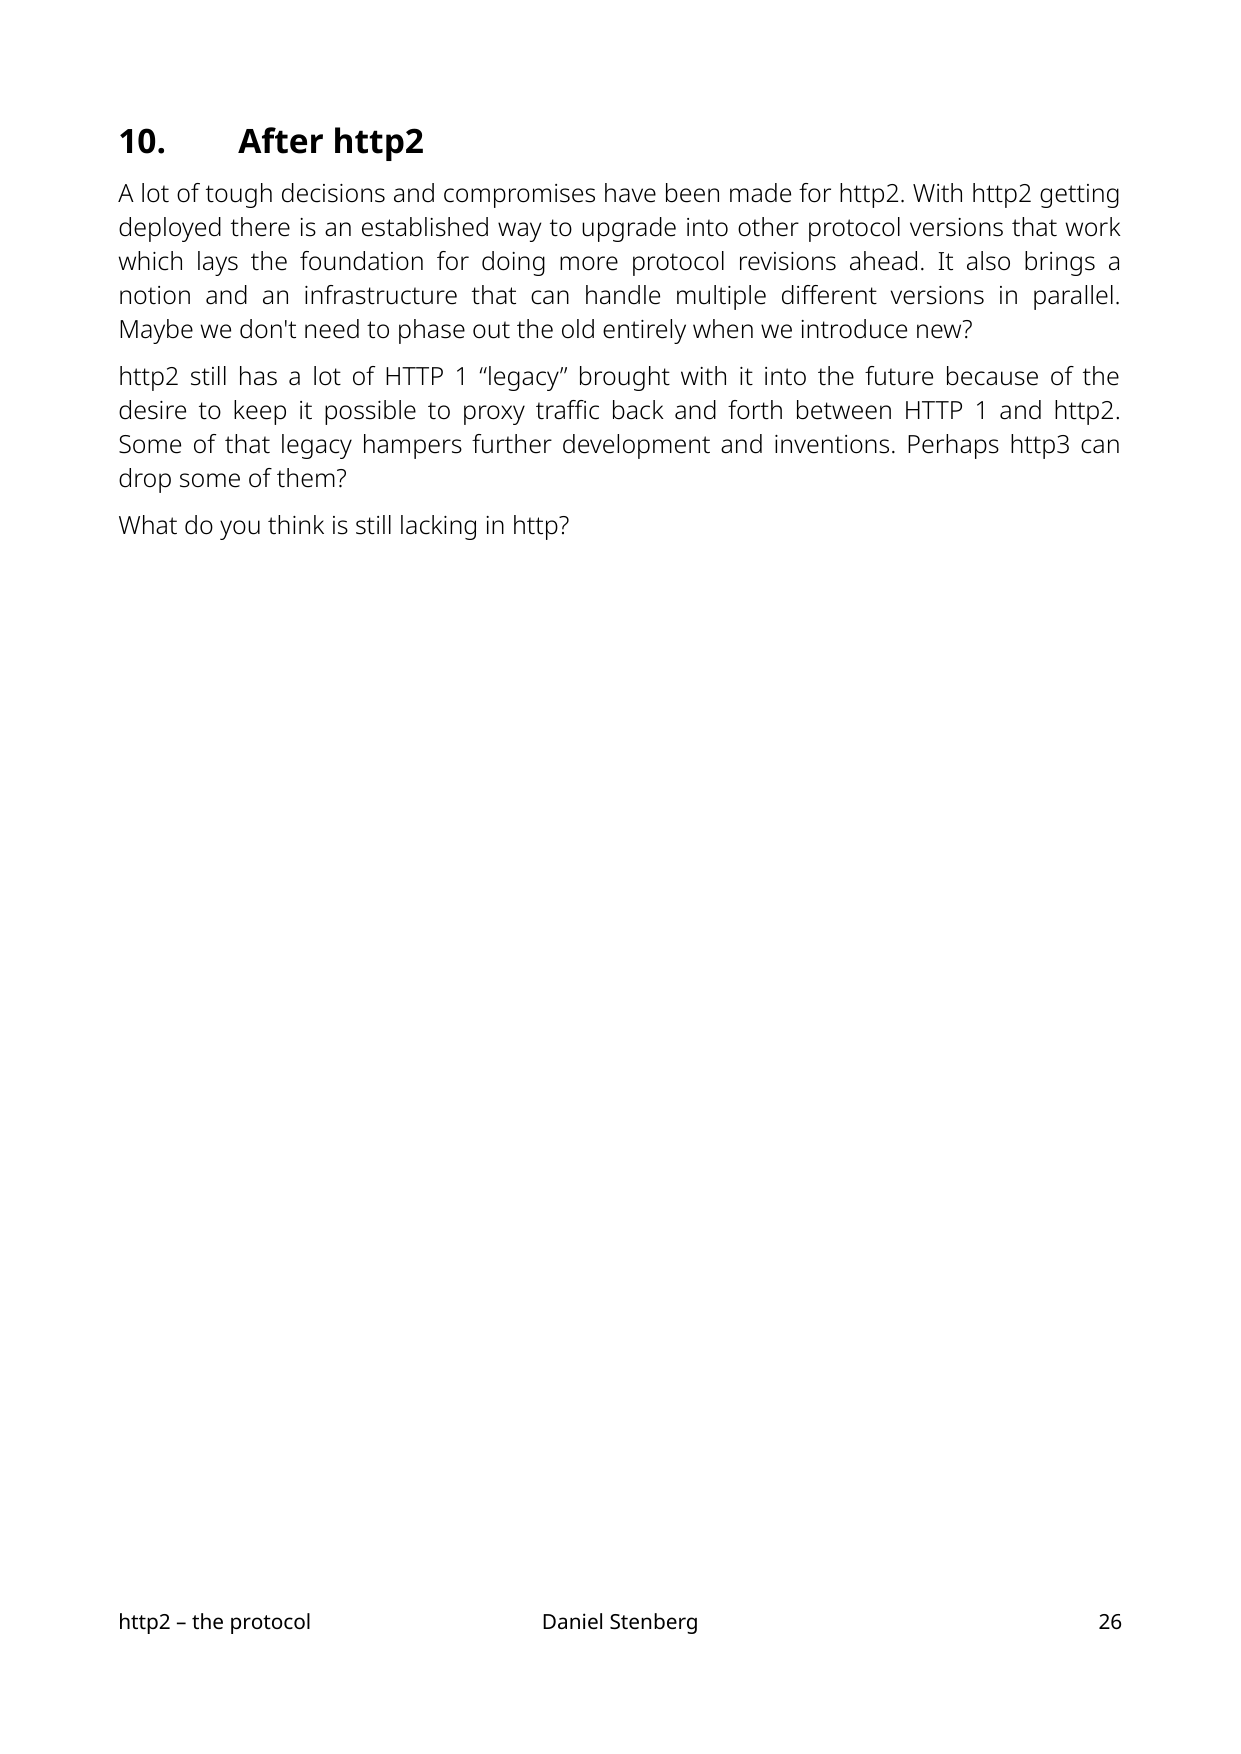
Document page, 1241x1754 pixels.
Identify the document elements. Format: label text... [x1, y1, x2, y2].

subtitle After http2 [118, 118, 1122, 164]
text What do you think is still lacking in http? [118, 507, 1122, 541]
text A lot of tough decisions and compromises have been made for http2. With http2 getting deployed there is an established way to upgrade into other protocol versions that work which lays the foundation for doing more protocol revisions ahead. It also brings a notion and an infrastructure that can handle multiple different versions in parallel. Maybe we don't need to phase out the old entirely when we introduce new? [118, 176, 1122, 346]
text http2 still has a lot of HTTP 1 “legacy” brought with it into the future because of the desire to keep it possible to proxy traffic back and forth between HTTP 1 and http2. Some of that legacy hampers further development and inventions. Perhaps http3 can drop some of them? [118, 359, 1122, 495]
